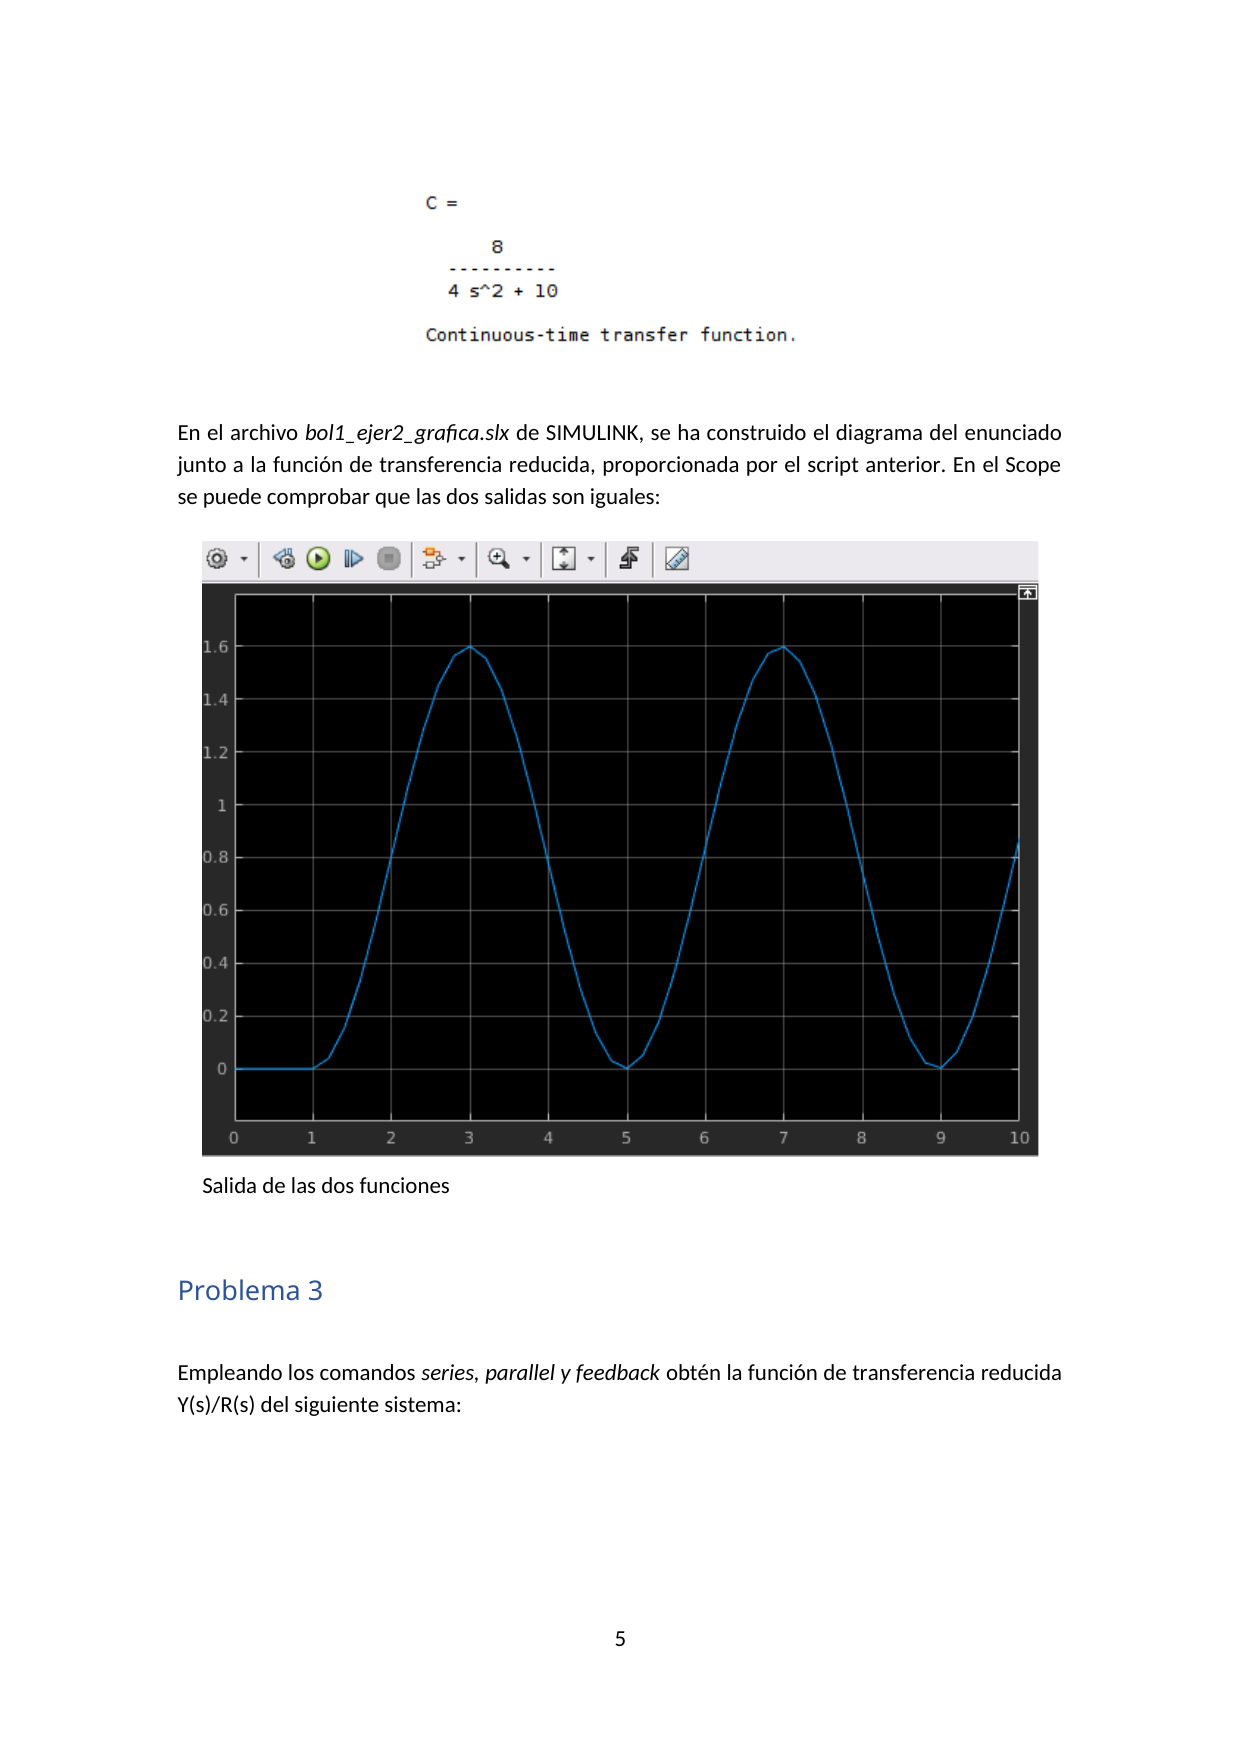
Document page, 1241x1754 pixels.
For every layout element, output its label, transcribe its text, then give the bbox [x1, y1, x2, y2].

picture [424, 181, 816, 357]
picture [202, 541, 1039, 1157]
text Empleando los comandos series, parallel y feedback obtén la función de transferencia reducida Y(s)/R(s) del siguiente sistema: [177, 1358, 1063, 1418]
subtitle Problema 3 [177, 1271, 1063, 1308]
text Salida de las dos funciones [202, 1157, 1038, 1199]
text En el archivo bol1_ejer2_grafica.slx de SIMULINK, se ha construido el diagrama del enunciado junto a la función de transferencia reducida, proporcionada por el script anterior. En el Scope se puede comprobar que las dos salidas son iguales: [177, 418, 1063, 510]
